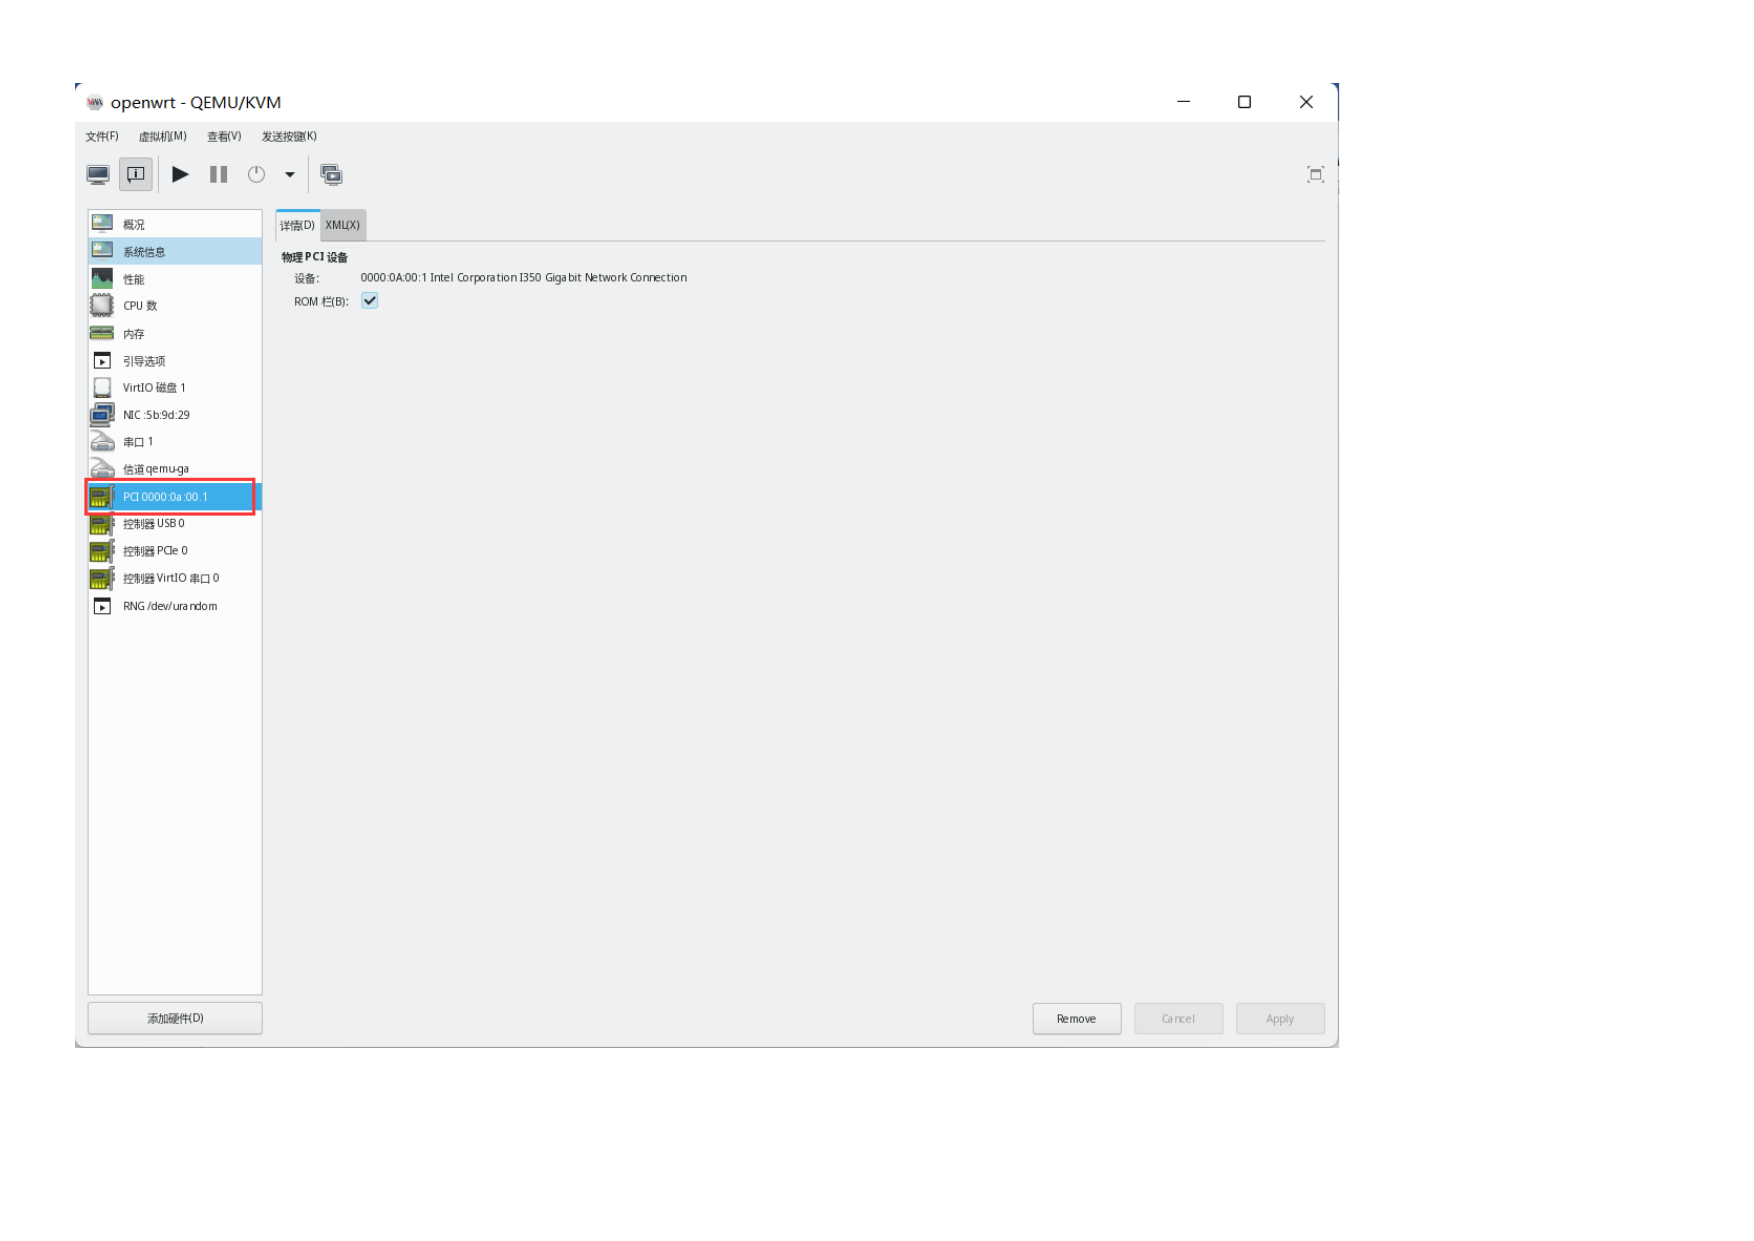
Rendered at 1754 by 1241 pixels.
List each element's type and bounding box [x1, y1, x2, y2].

picture [75, 83, 1340, 1048]
